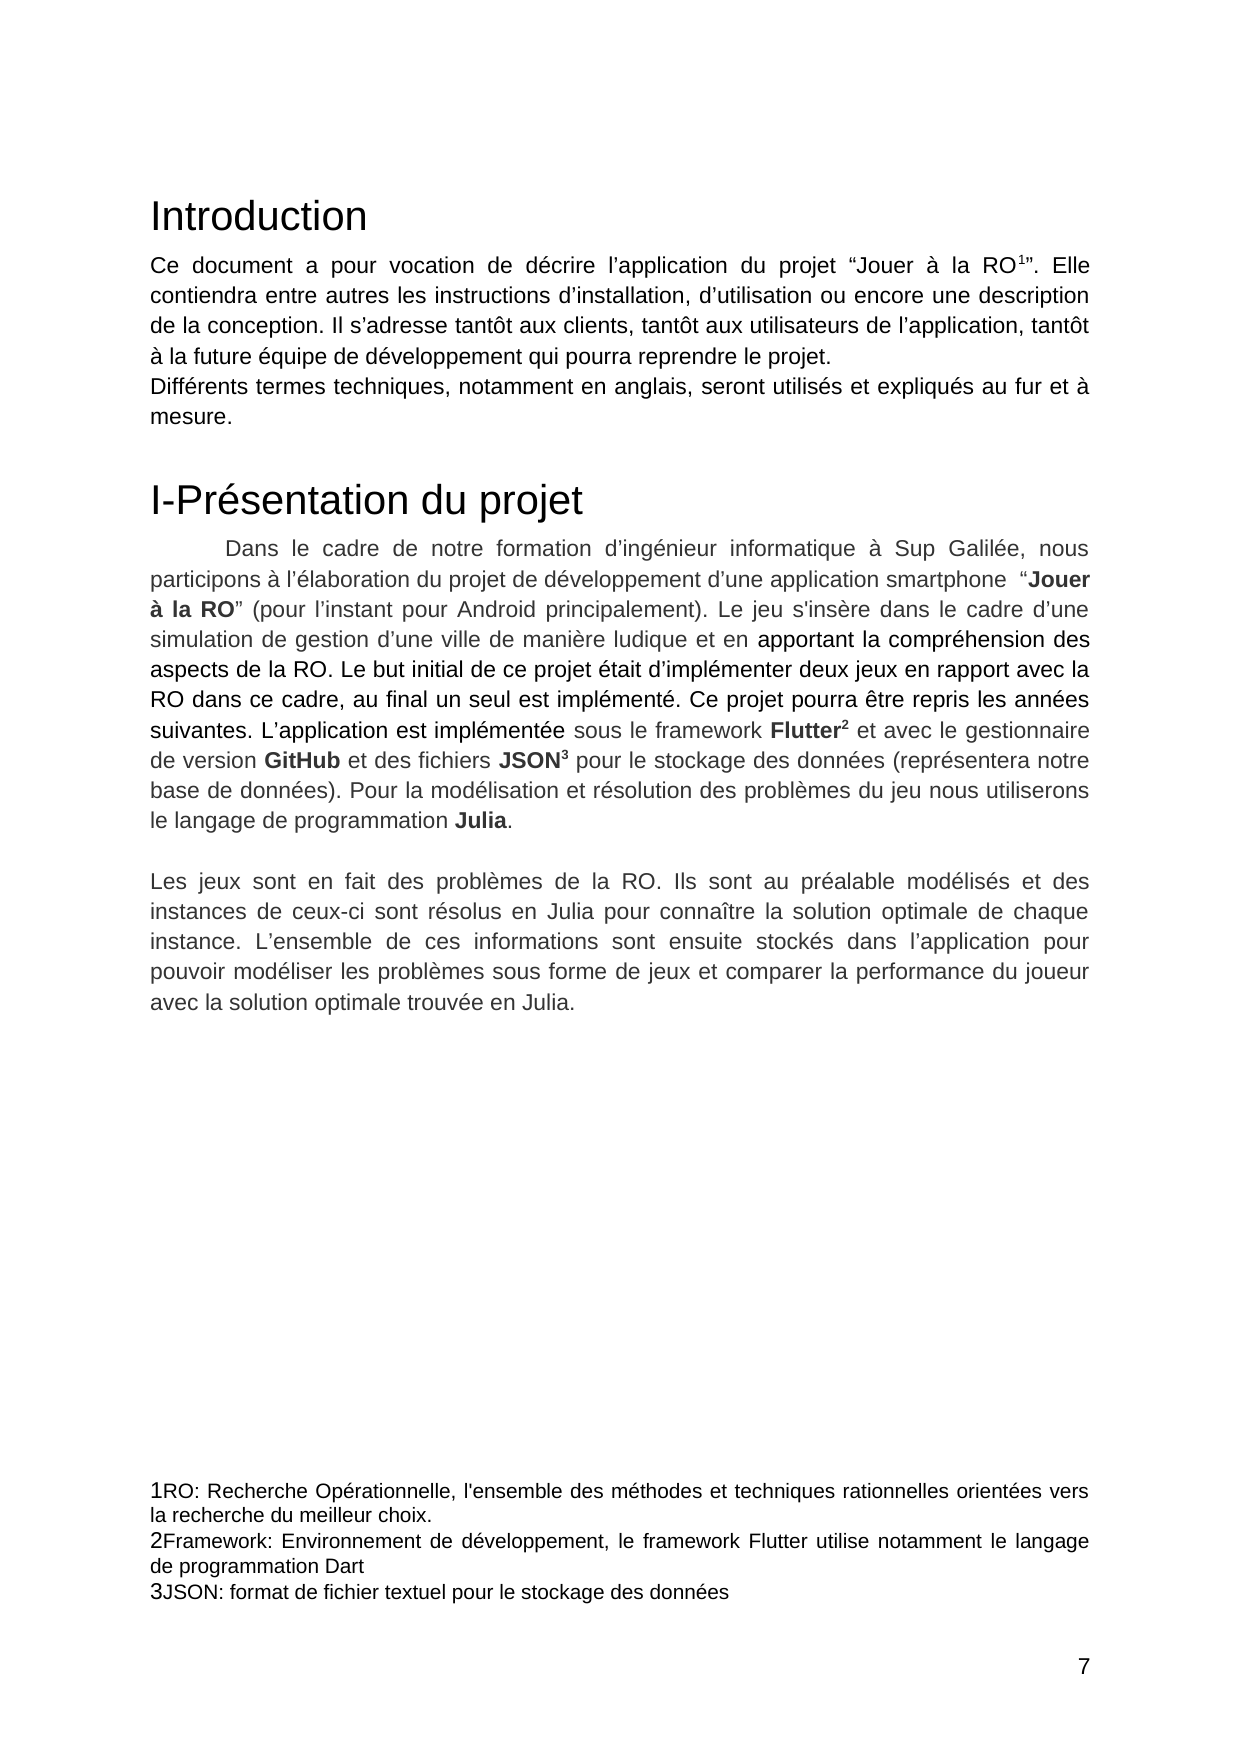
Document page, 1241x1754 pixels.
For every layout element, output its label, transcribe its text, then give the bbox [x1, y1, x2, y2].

text Les jeux sont en fait des problèmes de la RO. Ils sont au préalable modélisés et des instances de ceux-ci sont résolus en Julia pour connaître la solution optimale de chaque instance. L’ensemble de ces informations sont ensuite stockés dans l’application pour pouvoir modéliser les problèmes sous forme de jeux et comparer la performance du joueur avec la solution optimale trouvée en Julia. [150, 868, 1090, 1015]
text Dans le cadre de notre formation d’ingénieur informatique à Sup Galilée, nous participons à l’élaboration du projet de développement d’une application smartphone “Jouer à la RO” (pour l’instant pour Android principalement). Le jeu s'insère dans le cadre d’une simulation de gestion d’une ville de manière ludique et en apportant la compréhension des aspects de la RO. Le but initial de ce projet était d’implémenter deux jeux en rapport avec la RO dans ce cadre, au final un seul est implémenté. Ce projet pourra être repris les années suivantes. L’application est implémentée sous le framework Flutter et avec le gestionnaire de version GitHub et des fichiers JSON pour le stockage des données (représentera notre base de données). Pour la modélisation et résolution des problèmes du jeu nous utiliserons le langage de programmation Julia. [150, 535, 1090, 834]
subtitle Introduction [150, 192, 1090, 239]
text Ce document a pour vocation de décrire l’application du projet “Jouer à la RO”. Elle contiendra entre autres les instructions d’installation, d’utilisation ou encore une description de la conception. Il s’adresse tantôt aux clients, tantôt aux utilisateurs de l’application, tantôt à la future équipe de développement qui pourra reprendre le projet. [150, 252, 1090, 369]
text RO: Recherche Opérationnelle, l'ensemble des méthodes et techniques rationnelles orientées vers la recherche du meilleur choix. [150, 1477, 1090, 1527]
text Différents termes techniques, notamment en anglais, seront utilisés et expliqués au fur et à mesure. [150, 373, 1090, 429]
text JSON: format de fichier textuel pour le stockage des données [150, 1578, 1090, 1604]
text Framework: Environnement de développement, le framework Flutter utilise notamment le langage de programmation Dart [150, 1527, 1090, 1578]
subtitle I-Présentation du projet [150, 475, 1090, 523]
